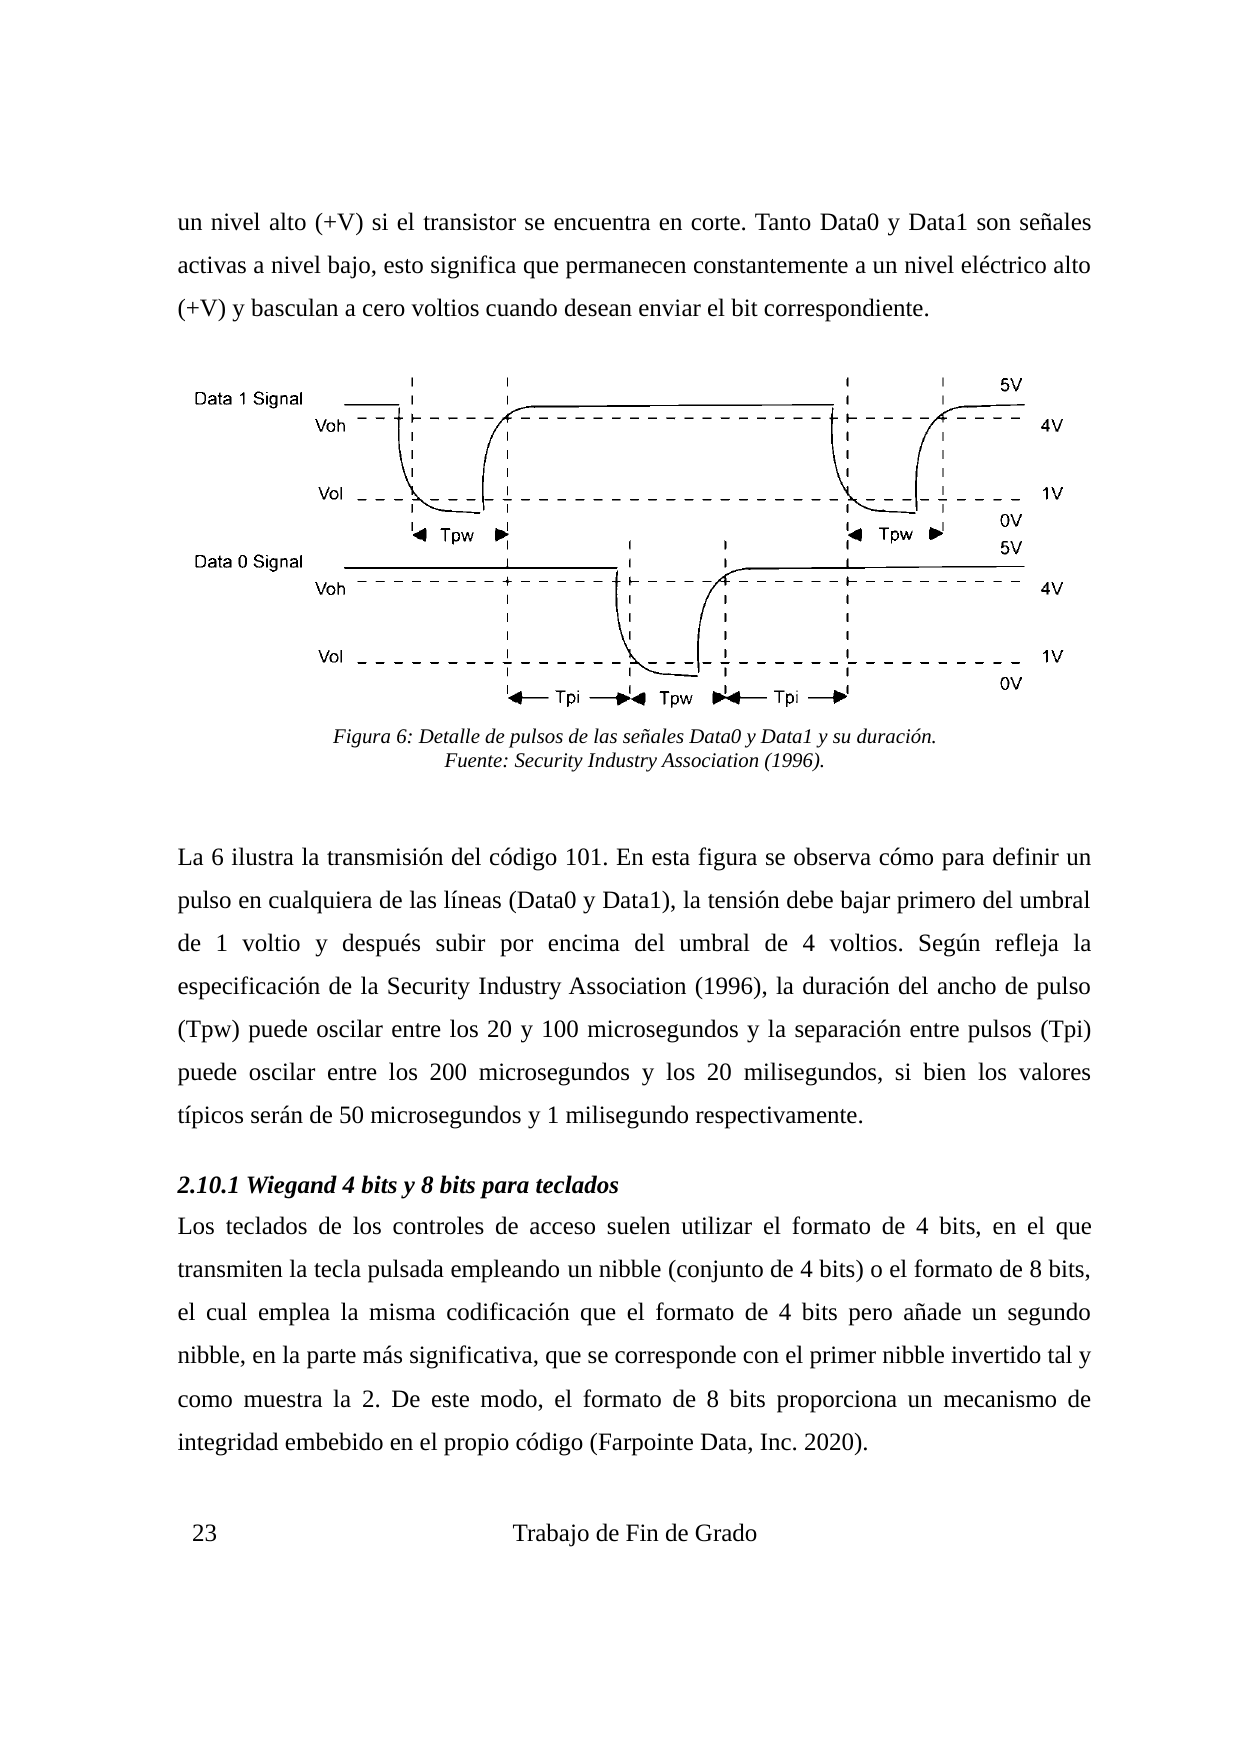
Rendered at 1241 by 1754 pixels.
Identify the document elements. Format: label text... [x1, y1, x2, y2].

picture [188, 360, 1081, 725]
text Los teclados de los controles de acceso suelen utilizar el formato de 4 bits, en el que transmiten la tecla pulsada empleando un nibble (conjunto de 4 bits) o el formato de 8 bits, el cual emplea la misma codificación que el formato de 4 bits pero añade un segundo nibble, en la parte más significativa, que se corresponde con el primer nibble invertido tal y como muestra la Tabla 2. De este modo, el formato de 8 bits proporciona un mecanismo de integridad embebido en el propio código (Farpointe Data, Inc. 2020). [177, 1211, 1092, 1456]
subtitle 2.10.1 Wiegand 4 bits y 8 bits para teclados [177, 1170, 1092, 1199]
text Figura 6: Detalle de pulsos de las señales Data0 y Data1 y su duración. Fuente: Security Industry Association (1996). [189, 725, 1081, 772]
text Los cables para transmitir los datos (Data0 y Data1) son salidas de colector abierto, lo que significa que se adapta a la tensión de trabajo del dispositivo al que se conecta, éste deberá contar con una resistencia pull-up en cada salida para su funcionamiento tal y como muestra el esquema de la Figura 5, de este modo la señal VOUT tendrá un nivel bajo (cero voltios) si el transistor se encuentra en saturación y tendrá un nivel alto (+V) si el transistor se encuentra en corte. Tanto Data0 y Data1 son señales activas a nivel bajo, esto significa que permanecen constantemente a un nivel eléctrico alto (+V) y basculan a cero voltios cuando desean enviar el bit correspondiente. [177, 207, 1092, 322]
text La Figura 6 ilustra la transmisión del código 101. En esta figura se observa cómo para definir un pulso en cualquiera de las líneas (Data0 y Data1), la tensión debe bajar primero del umbral de 1 voltio y después subir por encima del umbral de 4 voltios. Según refleja la especificación de la Security Industry Association (1996), la duración del ancho de pulso (Tpw) puede oscilar entre los 20 y 100 microsegundos y la separación entre pulsos (Tpi) puede oscilar entre los 200 microsegundos y los 20 milisegundos, si bien los valores típicos serán de 50 microsegundos y 1 milisegundo respectivamente. [177, 842, 1092, 1129]
